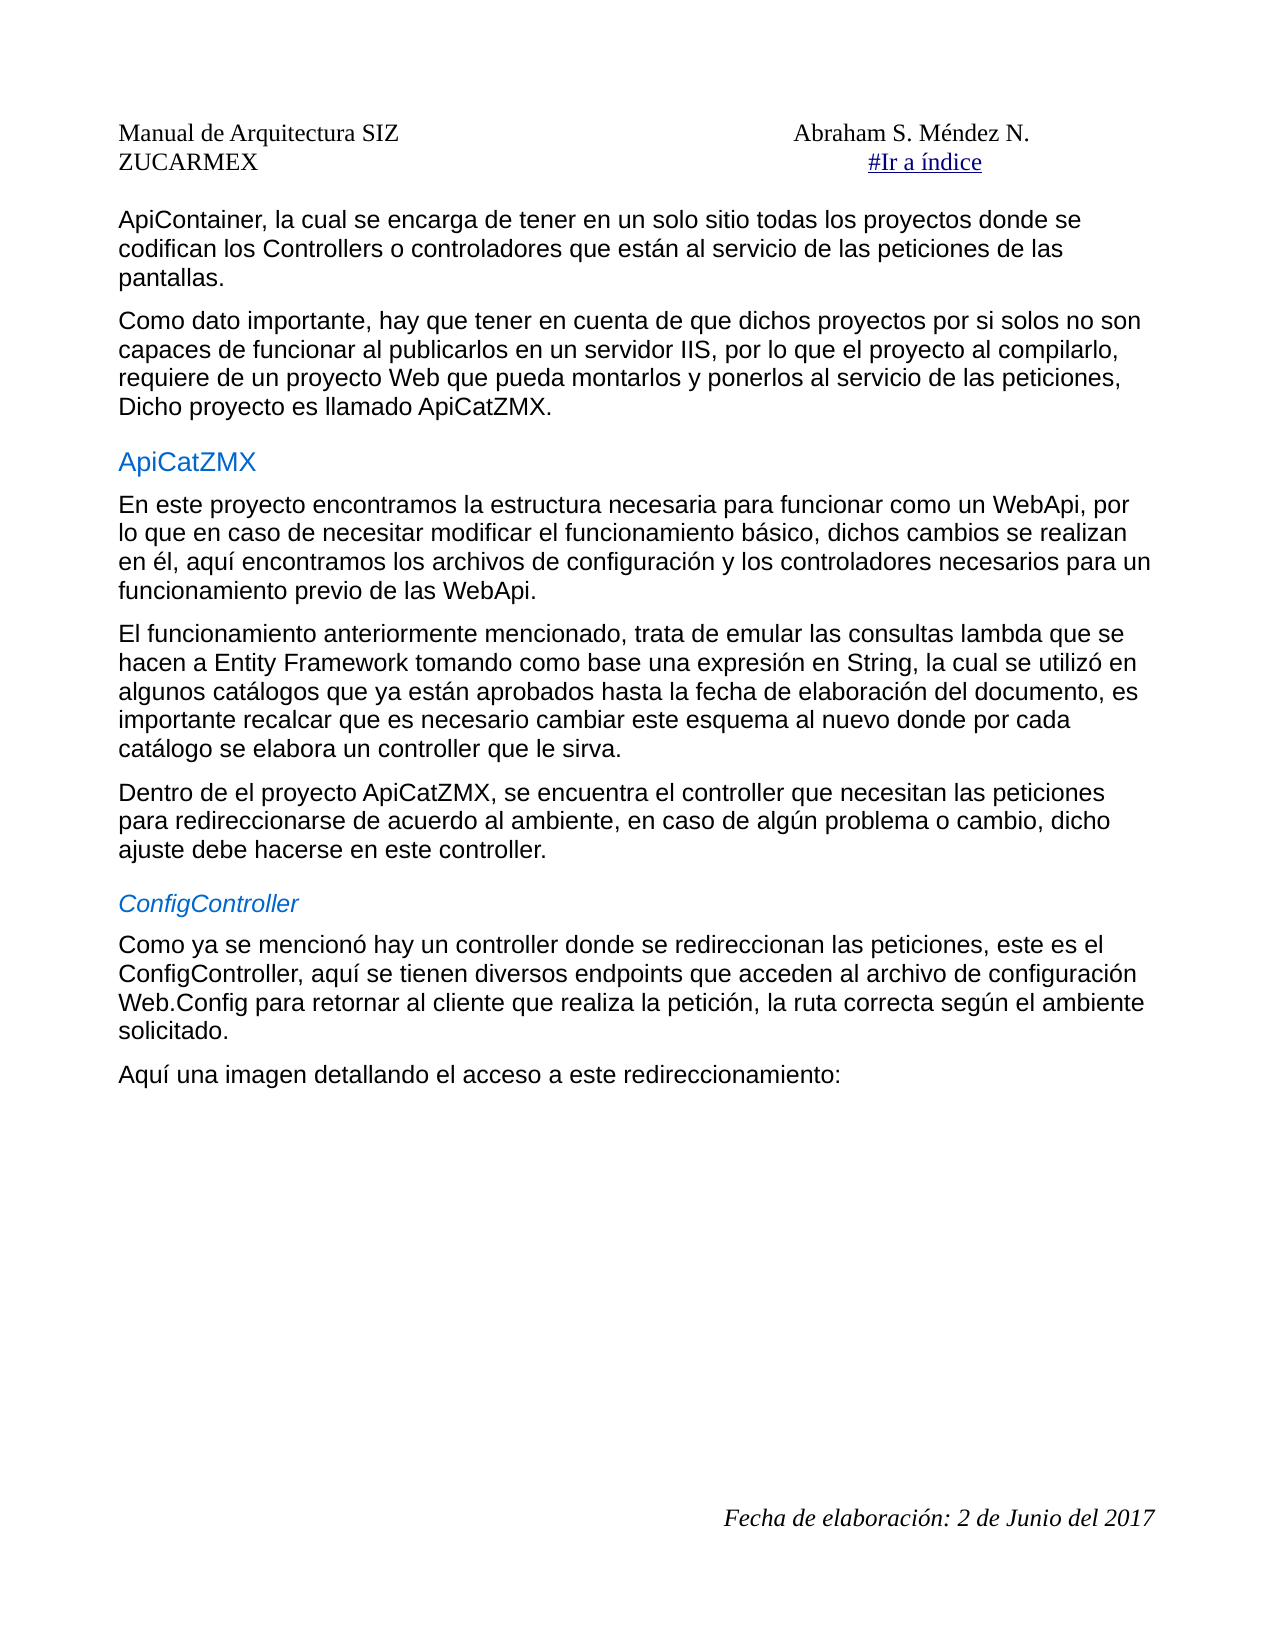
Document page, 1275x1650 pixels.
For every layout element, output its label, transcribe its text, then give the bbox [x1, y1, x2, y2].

text ApiCatZMX [118, 446, 1157, 477]
text En este proyecto encontramos la estructura necesaria para funcionar como un WebApi, por lo que en caso de necesitar modificar el funcionamiento básico, dichos cambios se realizan en él, aquí encontramos los archivos de configuración y los controladores necesarios para un funcionamiento previo de las WebApi. [118, 490, 1157, 605]
text ApiContainer, la cual se encarga de tener en un solo sitio todas los proyectos donde se codifican los Controllers o controladores que están al servicio de las peticiones de las pantallas. [118, 205, 1157, 291]
text Dentro de el proyecto ApiCatZMX, se encuentra el controller que necesitan las peticiones para redireccionarse de acuerdo al ambiente, en caso de algún problema o cambio, dicho ajuste debe hacerse en este controller. [118, 778, 1157, 864]
text ConfigController [118, 889, 1157, 918]
text El funcionamiento anteriormente mencionado, trata de emular las consultas lambda que se hacen a Entity Framework tomando como base una expresión en String, la cual se utilizó en algunos catálogos que ya están aprobados hasta la fecha de elaboración del documento, es importante recalcar que es necesario cambiar este esquema al nuevo donde por cada catálogo se elabora un controller que le sirva. [118, 619, 1157, 763]
text Como dato importante, hay que tener en cuenta de que dichos proyectos por si solos no son capaces de funcionar al publicarlos en un servidor IIS, por lo que el proyecto al compilarlo, requiere de un proyecto Web que pueda montarlos y ponerlos al servicio de las peticiones, Dicho proyecto es llamado ApiCatZMX. [118, 306, 1157, 421]
text Como ya se mencionó hay un controller donde se redireccionan las peticiones, este es el ConfigController, aquí se tienen diversos endpoints que acceden al archivo de configuración Web.Config para retornar al cliente que realiza la petición, la ruta correcta según el ambiente solicitado. [118, 930, 1157, 1045]
text Aquí una imagen detallando el acceso a este redireccionamiento: [118, 1060, 1157, 1088]
